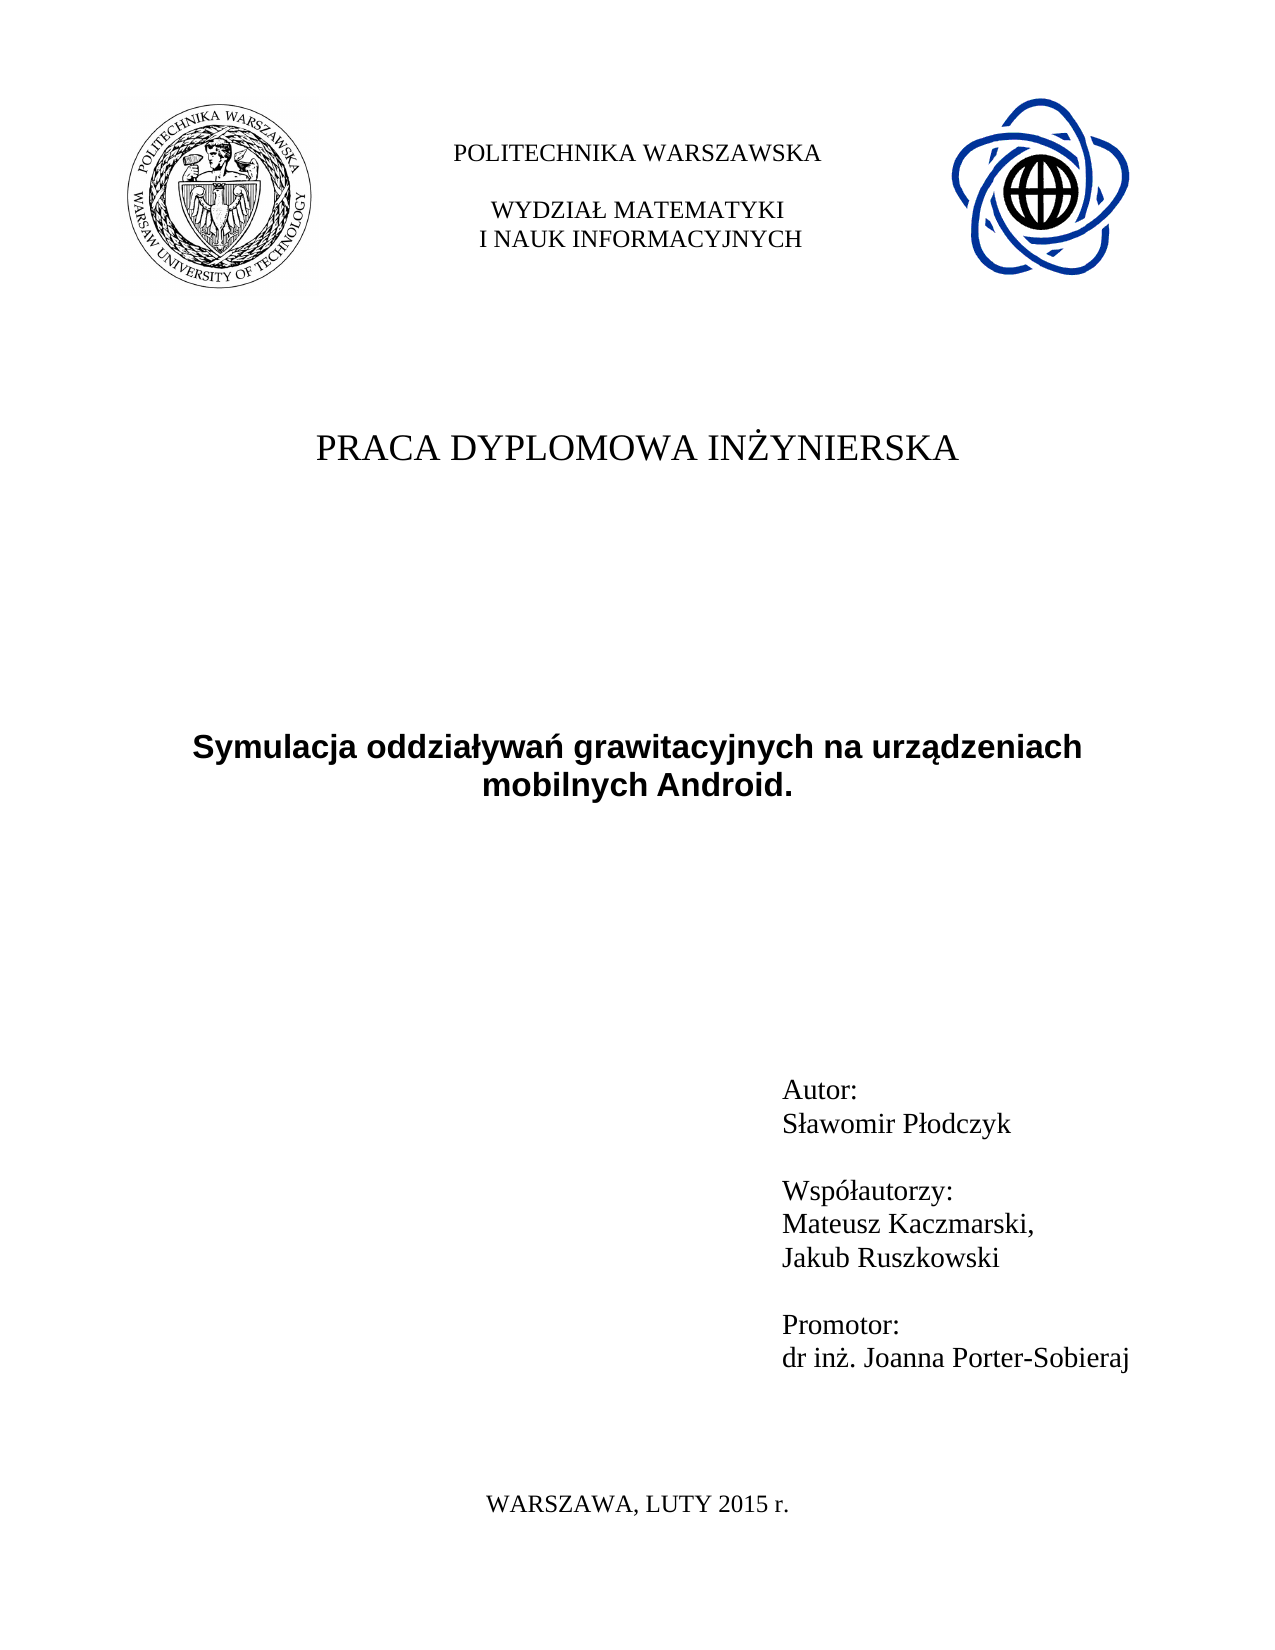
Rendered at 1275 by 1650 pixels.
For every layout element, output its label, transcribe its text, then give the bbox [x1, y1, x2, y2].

picture [119, 96, 319, 296]
text PRACA DYPLOMOWA INŻYNIERSKA [118, 425, 1157, 468]
text [1133, 195, 1157, 253]
text Współautorzy: [782, 1173, 1157, 1206]
text Sławomir Płodczyk [782, 1106, 1157, 1139]
text [1133, 138, 1157, 166]
picture [947, 95, 1132, 280]
text POLITECHNIKA WARSZAWSKA [320, 138, 946, 166]
text WYDZIAŁ MATEMATYKI I NAUK INFORMACYJNYCH [320, 195, 946, 253]
text Jakub Ruszkowski [782, 1240, 1157, 1273]
text Promotor: [782, 1307, 1157, 1341]
text WARSZAWA, LUTY 2015 r. [118, 1489, 1157, 1518]
text Autor: [782, 1072, 1157, 1106]
text dr inż. Joanna Porter-Sobieraj [782, 1341, 1157, 1403]
text Symulacja oddziaływań grawitacyjnych na urządzeniach mobilnych Android. [118, 727, 1157, 804]
text Mateusz Kaczmarski, [782, 1206, 1157, 1240]
